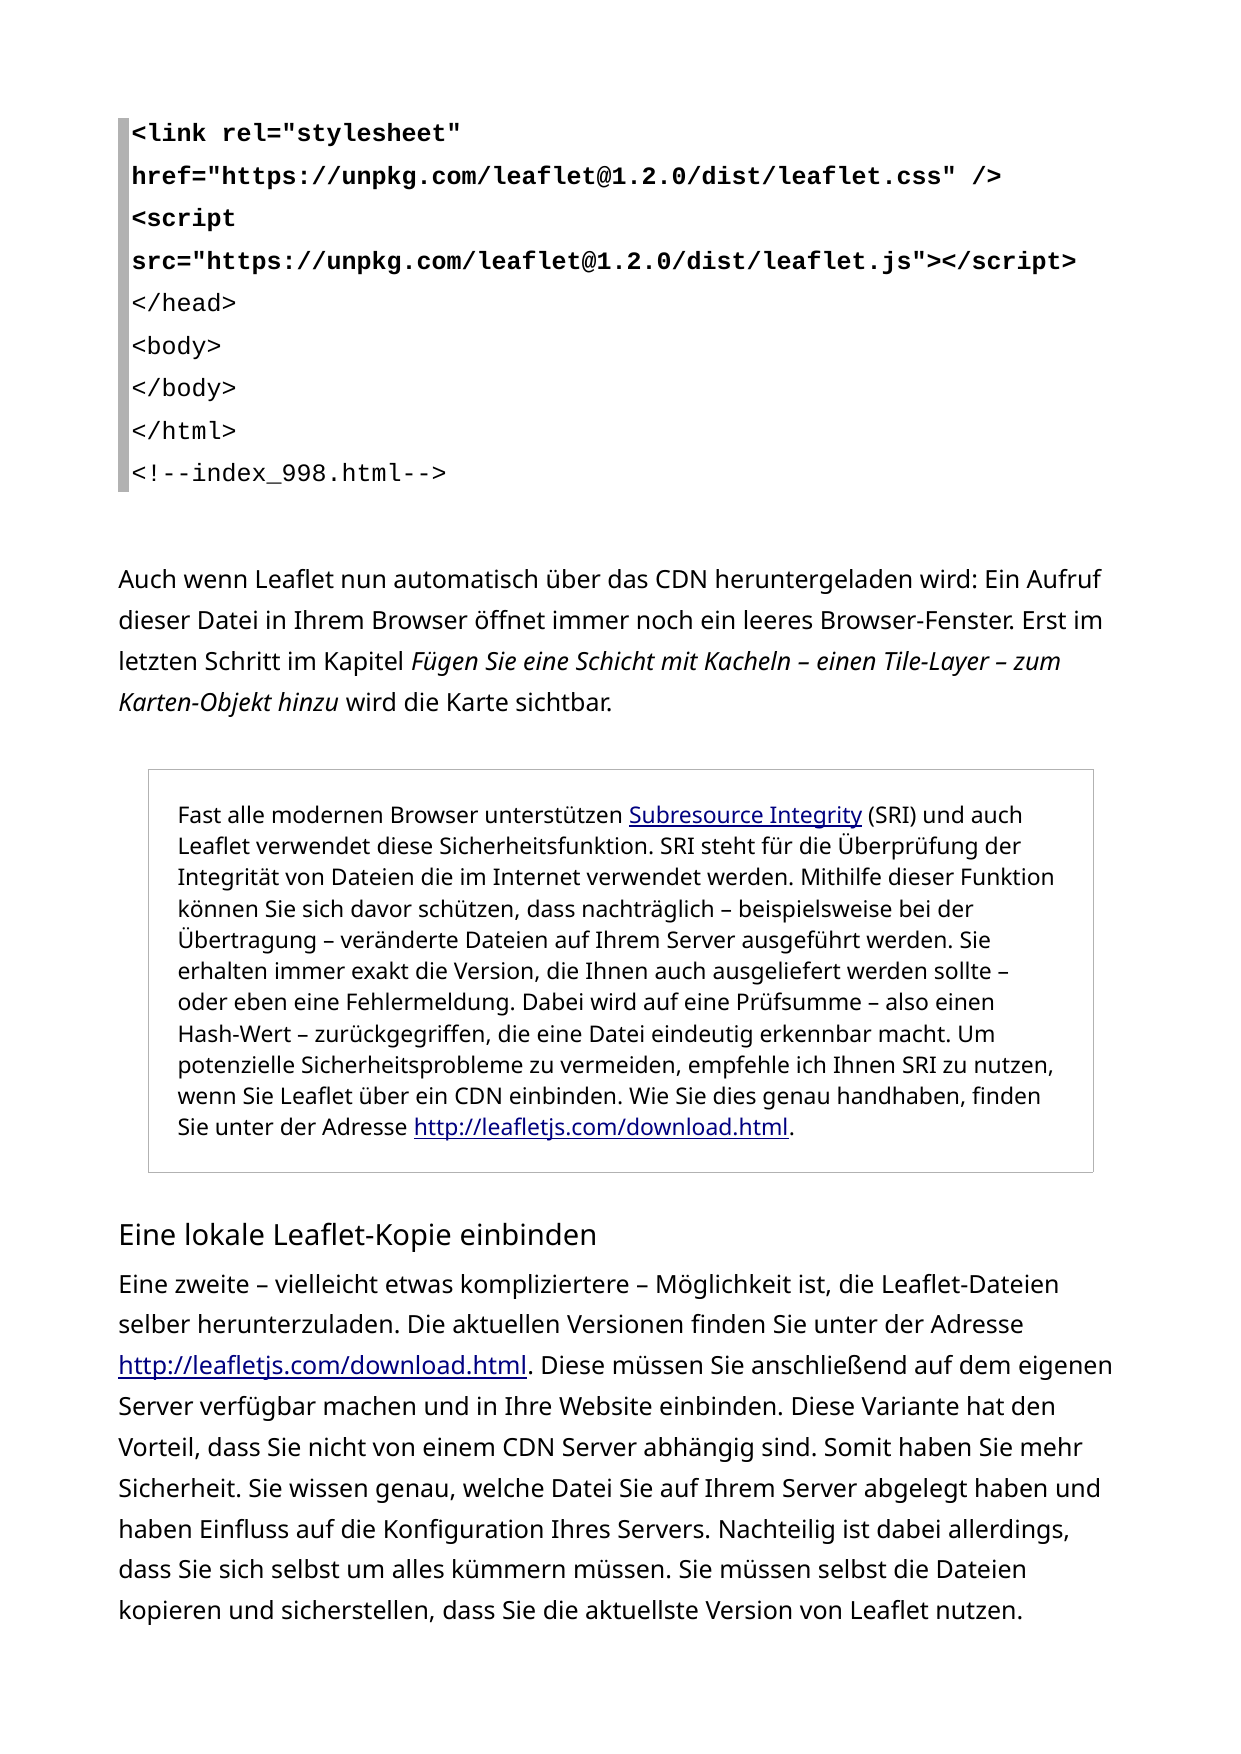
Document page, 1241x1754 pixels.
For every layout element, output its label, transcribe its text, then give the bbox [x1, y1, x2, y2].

text <link rel="stylesheet" href="https://unpkg.com/leaflet@1.2.0/dist/leaflet.css" /> [129, 118, 1122, 192]
text </html> [129, 416, 1122, 447]
text <body> [129, 331, 1122, 362]
text <script src="https://unpkg.com/leaflet@1.2.0/dist/leaflet.js"></script> [129, 203, 1122, 277]
text </head> [129, 288, 1122, 319]
text </body> [129, 373, 1122, 404]
subtitle Eine lokale Leaflet-Kopie einbinden [118, 1214, 1122, 1254]
text Fast alle modernen Browser unterstützen Subresource Integrity (SRI) und auch Leaflet verwendet diese Sicherheitsfunktion. SRI steht für die Überprüfung der Integrität von Dateien die im Internet verwendet werden. Mithilfe dieser Funktion können Sie sich davor schützen, dass nachträglich – beispielsweise bei der Übertragung – veränderte Dateien auf Ihrem Server ausgeführt werden. Sie erhalten immer exakt die Version, die Ihnen auch ausgeliefert werden sollte – oder eben eine Fehlermeldung. Dabei wird auf eine Prüfsumme – also einen Hash-Wert – zurückgegriffen, die eine Datei eindeutig erkennbar macht. Um potenzielle Sicherheitsprobleme zu vermeiden, empfehle ich Ihnen SRI zu nutzen, wenn Sie Leaflet über ein CDN einbinden. Wie Sie dies genau handhaben, finden Sie unter der Adresse http://leafletjs.com/download.html. [149, 770, 1093, 1172]
text <!--index_998.html--> [129, 458, 1122, 492]
text Auch wenn Leaflet nun automatisch über das CDN heruntergeladen wird: Ein Aufruf dieser Datei in Ihrem Browser öffnet immer noch ein leeres Browser-Fenster. Erst im letzten Schritt im Kapitel Fügen Sie eine Schicht mit Kacheln – einen Tile-Layer – zum Karten-Objekt hinzu wird die Karte sichtbar. [118, 562, 1122, 718]
text Eine zweite – vielleicht etwas kompliziertere – Möglichkeit ist, die Leaflet-Dateien selber herunterzuladen. Die aktuellen Versionen finden Sie unter der Adresse http://leafletjs.com/download.html. Diese müssen Sie anschließend auf dem eigenen Server verfügbar machen und in Ihre Website einbinden. Diese Variante hat den Vorteil, dass Sie nicht von einem CDN Server abhängig sind. Somit haben Sie mehr Sicherheit. Sie wissen genau, welche Datei Sie auf Ihrem Server abgelegt haben und haben Einfluss auf die Konfiguration Ihres Servers. Nachteilig ist dabei allerdings, dass Sie sich selbst um alles kümmern müssen. Sie müssen selbst die Dateien kopieren und sicherstellen, dass Sie die aktuellste Version von Leaflet nutzen. [118, 1266, 1122, 1627]
